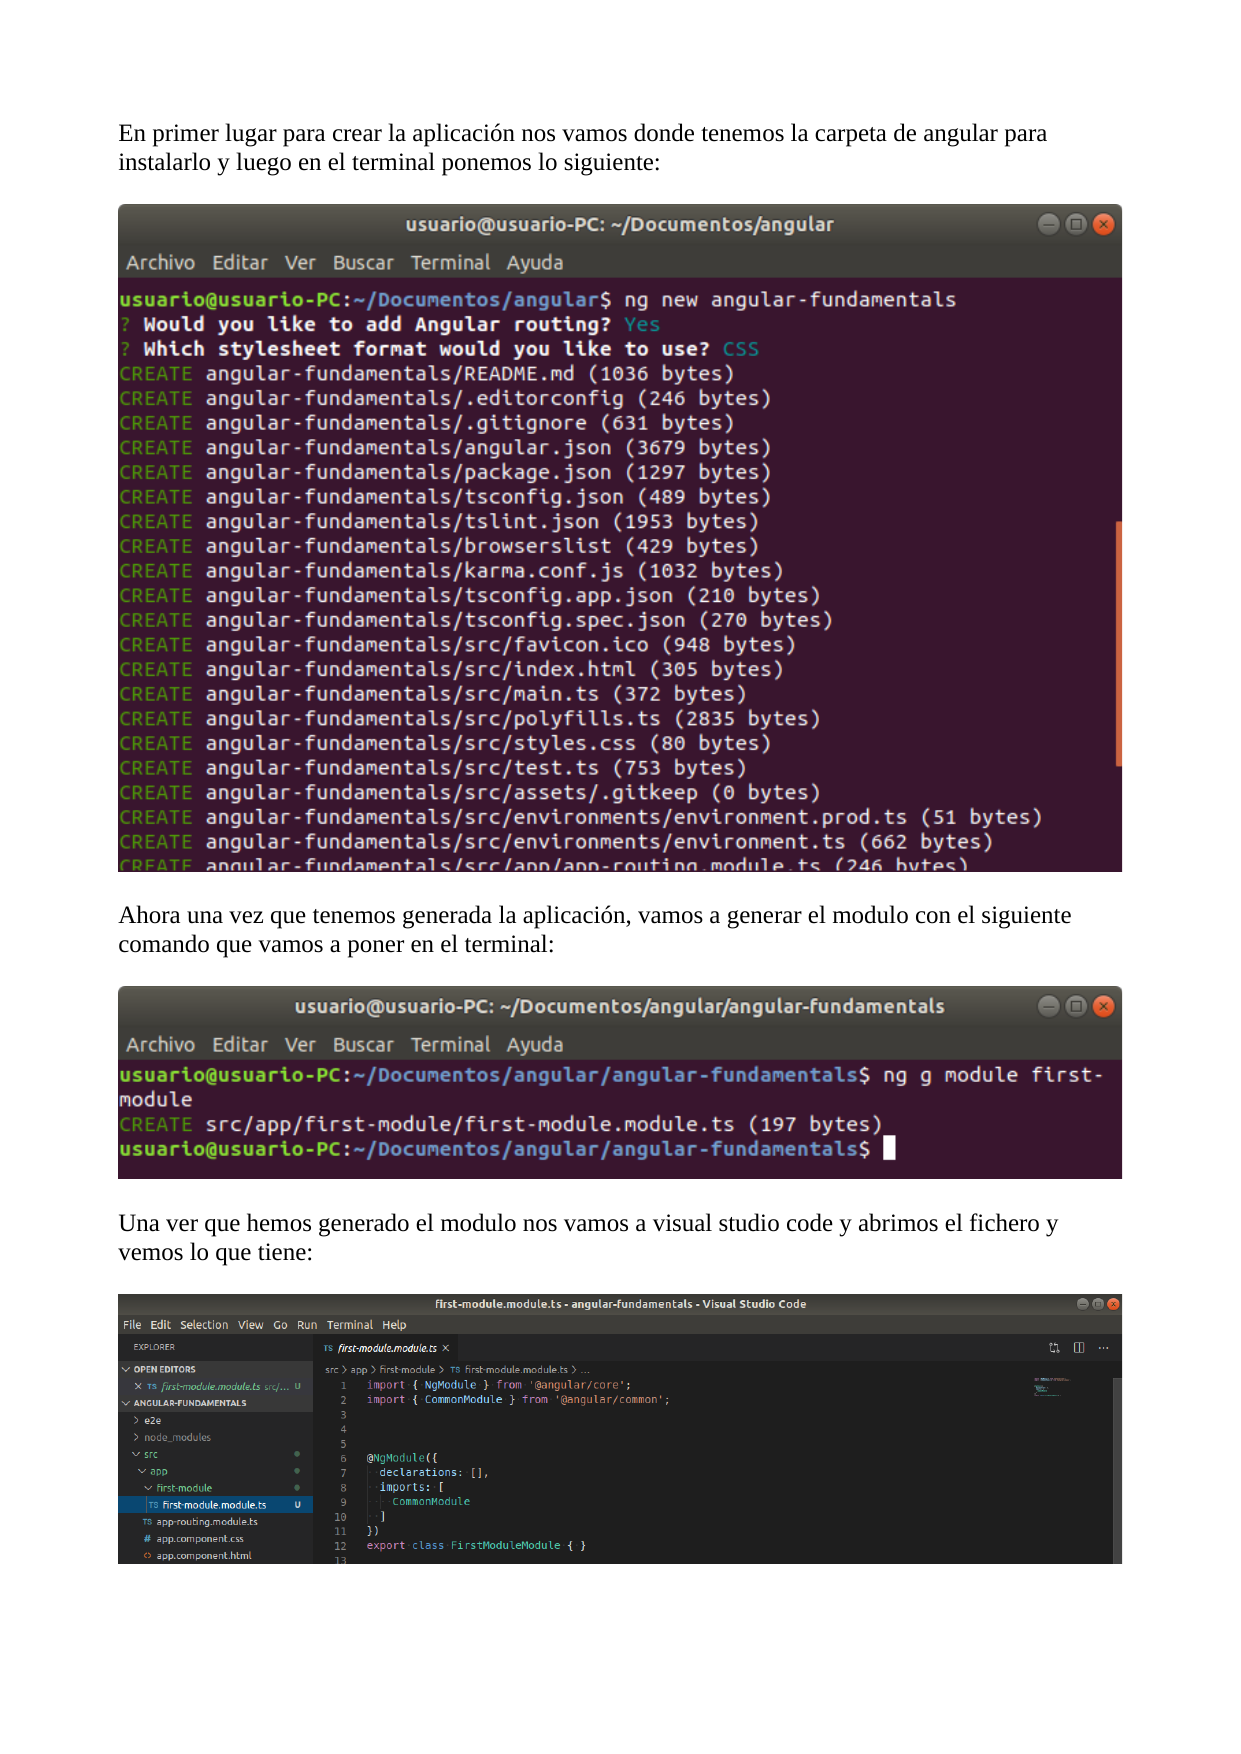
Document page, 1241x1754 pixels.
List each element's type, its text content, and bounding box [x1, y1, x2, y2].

text Una ver que hemos generado el modulo nos vamos a visual studio code y abrimos el fichero y vemos lo que tiene: [118, 1208, 1122, 1265]
picture [118, 204, 1123, 872]
picture [118, 1294, 1123, 1564]
picture [118, 986, 1123, 1179]
text En primer lugar para crear la aplicación nos vamos donde tenemos la carpeta de angular para instalarlo y luego en el terminal ponemos lo siguiente: [118, 118, 1122, 176]
text Ahora una vez que tenemos generada la aplicación, vamos a generar el modulo con el siguiente comando que vamos a poner en el terminal: [118, 901, 1122, 958]
